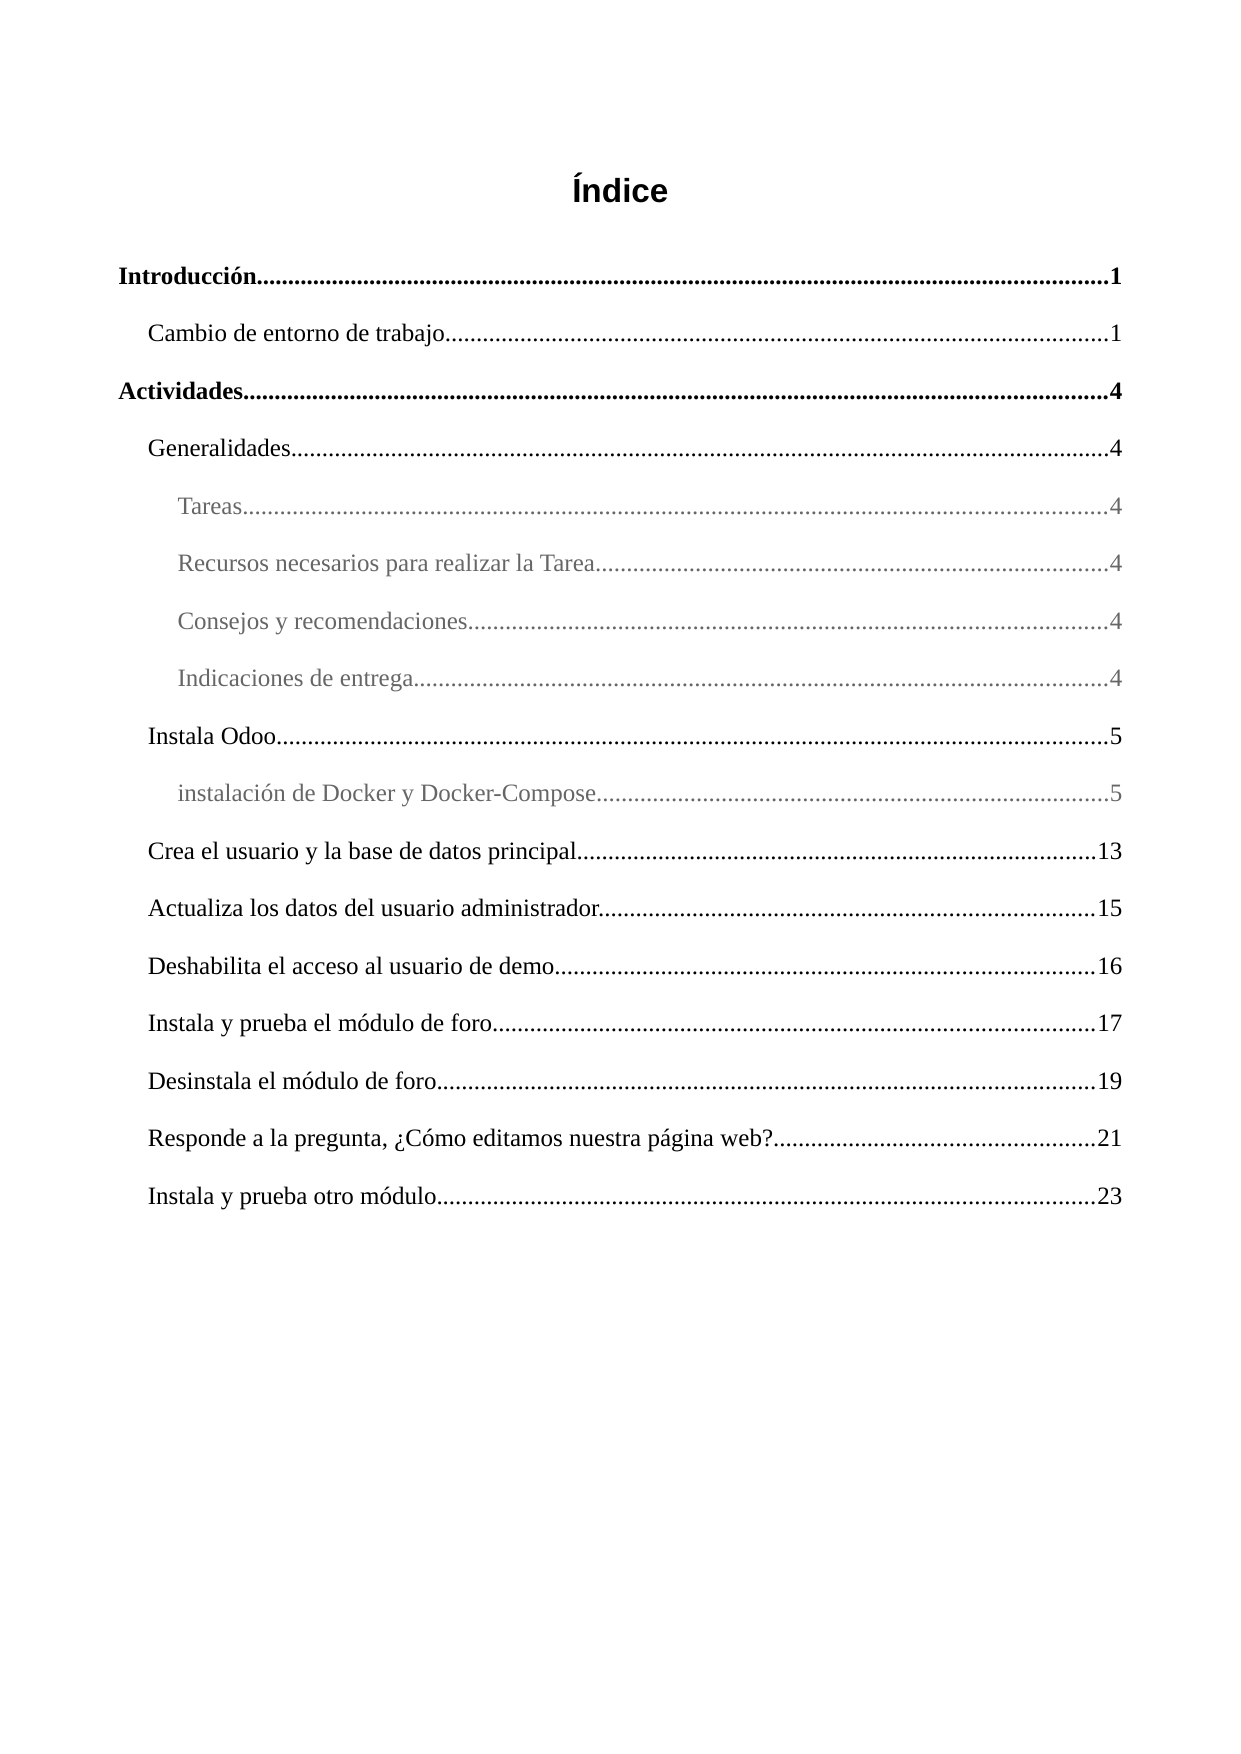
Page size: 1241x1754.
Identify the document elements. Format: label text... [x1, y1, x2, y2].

text Responde a la pregunta, ¿Cómo editamos nuestra página web? 21 [148, 1123, 1122, 1152]
text Tareas. 4 [177, 491, 1122, 519]
text Crea el usuario y la base de datos principal. 13 [148, 836, 1122, 864]
text Actividades 4 [118, 376, 1122, 404]
text Instala Odoo. 5 [148, 721, 1122, 749]
text Indicaciones de entrega. 4 [177, 663, 1122, 692]
text Instala y prueba el módulo de foro. 17 [148, 1008, 1122, 1037]
subtitle Índice [118, 171, 1122, 210]
text Desinstala el módulo de foro. 19 [148, 1066, 1122, 1094]
text instalación de Docker y Docker-Compose 5 [177, 778, 1122, 807]
text Instala y prueba otro módulo. 23 [148, 1181, 1122, 1209]
text Actualiza los datos del usuario administrador. 15 [148, 893, 1122, 922]
text Generalidades. 4 [148, 433, 1122, 462]
text Deshabilita el acceso al usuario de demo. 16 [148, 951, 1122, 979]
text Introducción. 1 [118, 261, 1122, 289]
text Cambio de entorno de trabajo. 1 [148, 318, 1122, 347]
text Recursos necesarios para realizar la Tarea. 4 [177, 548, 1122, 577]
text Consejos y recomendaciones. 4 [177, 606, 1122, 634]
